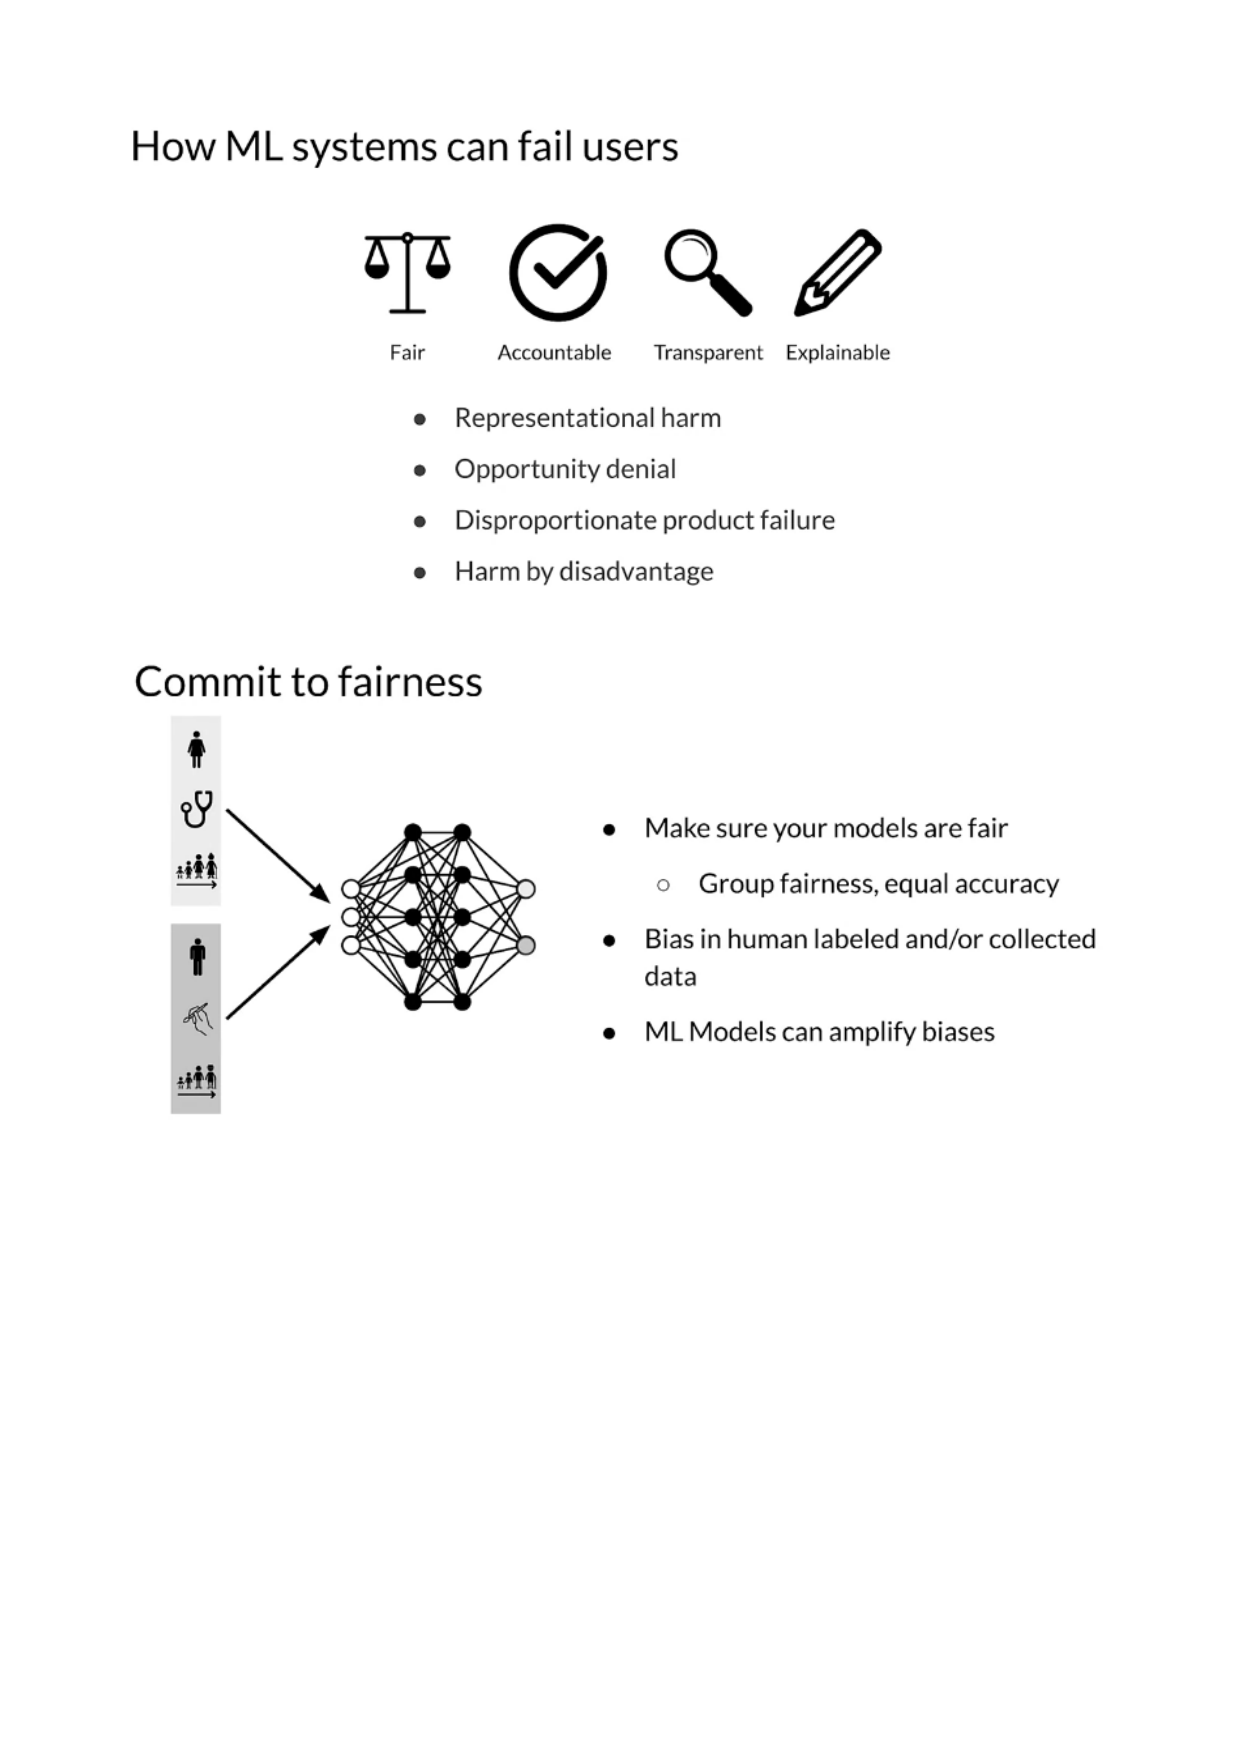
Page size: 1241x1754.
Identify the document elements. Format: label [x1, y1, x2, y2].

picture [118, 652, 1123, 1126]
picture [118, 118, 1123, 595]
